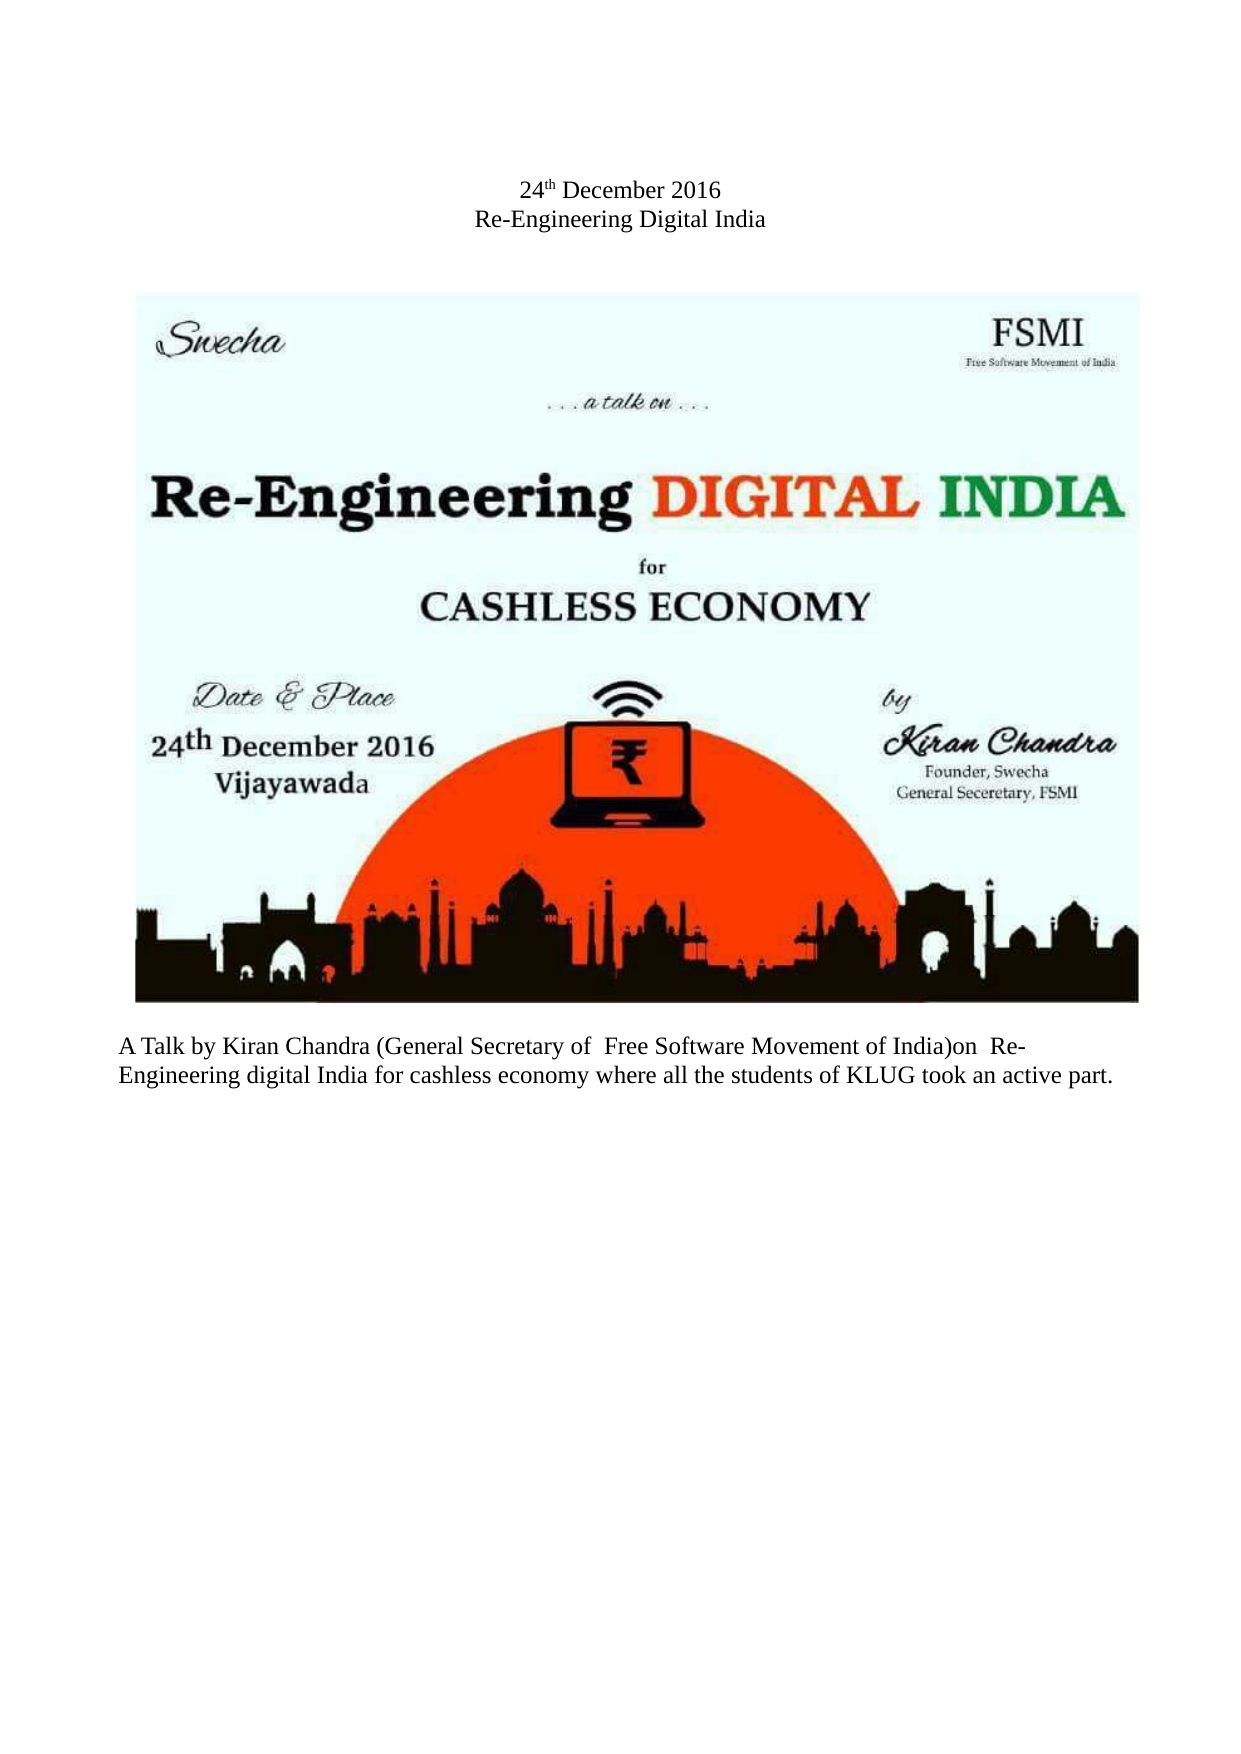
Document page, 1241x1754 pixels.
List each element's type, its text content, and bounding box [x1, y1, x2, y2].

text A Talk by Kiran Chandra (General Secretary of Free Software Movement of India)on Re-Engineering digital India for cashless economy where all the students of KLUG took an active part. [118, 1031, 1122, 1089]
text Re-Engineering Digital India [118, 204, 1122, 233]
text 24th December 2016 [118, 176, 1122, 204]
picture [135, 292, 1140, 1003]
